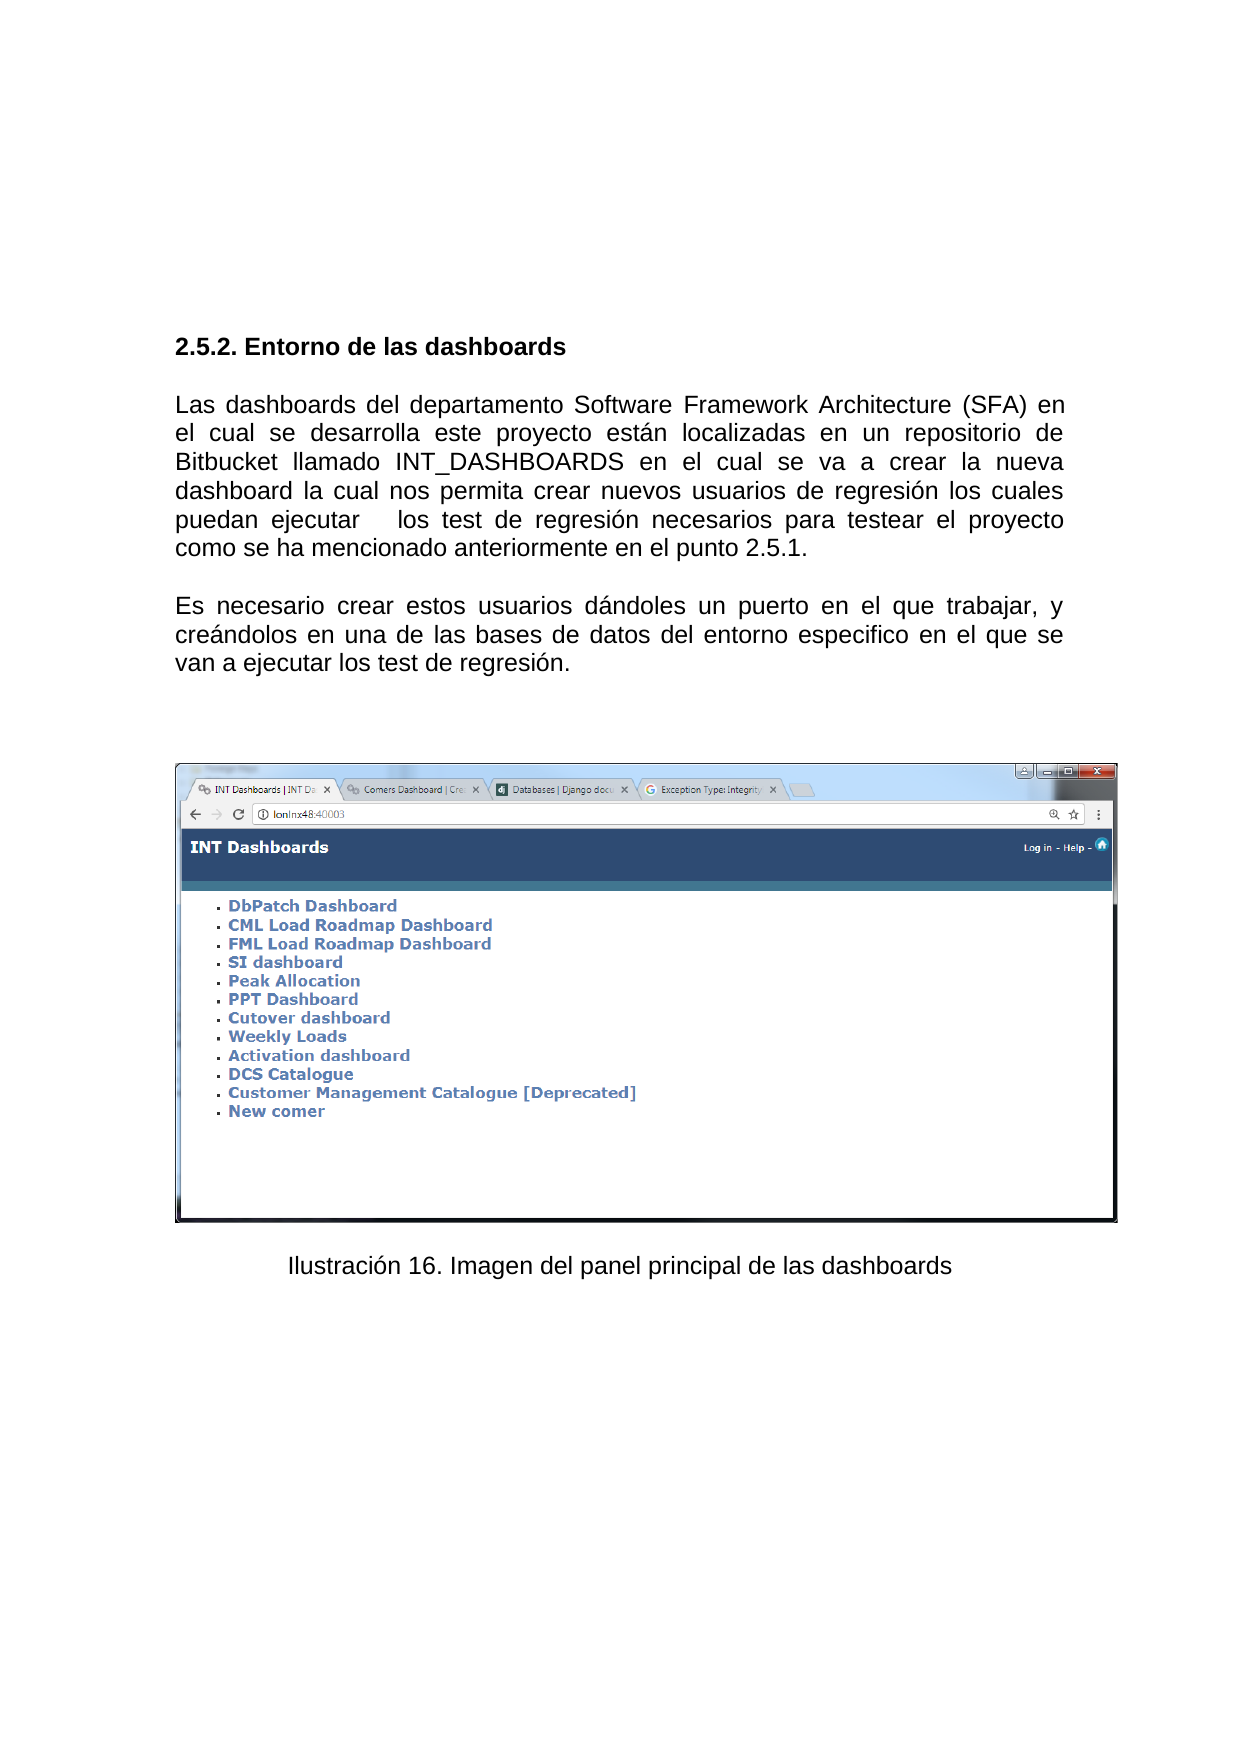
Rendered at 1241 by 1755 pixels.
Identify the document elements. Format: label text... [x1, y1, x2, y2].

text Las dashboards del departamento Software Framework Architecture (SFA) en el cual se desarrolla este proyecto están localizadas en un repositorio de Bitbucket llamado INT_DASHBOARDS en el cual se va a crear la nueva dashboard la cual nos permita crear nuevos usuarios de regresión los cuales puedan ejecutar los test de regresión necesarios para testear el proyecto como se ha mencionado anteriormente en el punto 2.5.1. [175, 389, 1065, 562]
picture [175, 763, 1118, 1223]
text Ilustración 16. Imagen del panel principal de las dashboards [175, 1251, 1065, 1280]
text 2.5.2. Entorno de las dashboards [175, 332, 1065, 361]
text Es necesario crear estos usuarios dándoles un puerto en el que trabajar, y creándolos en una de las bases de datos del entorno especifico en el que se van a ejecutar los test de regresión. [175, 591, 1065, 677]
